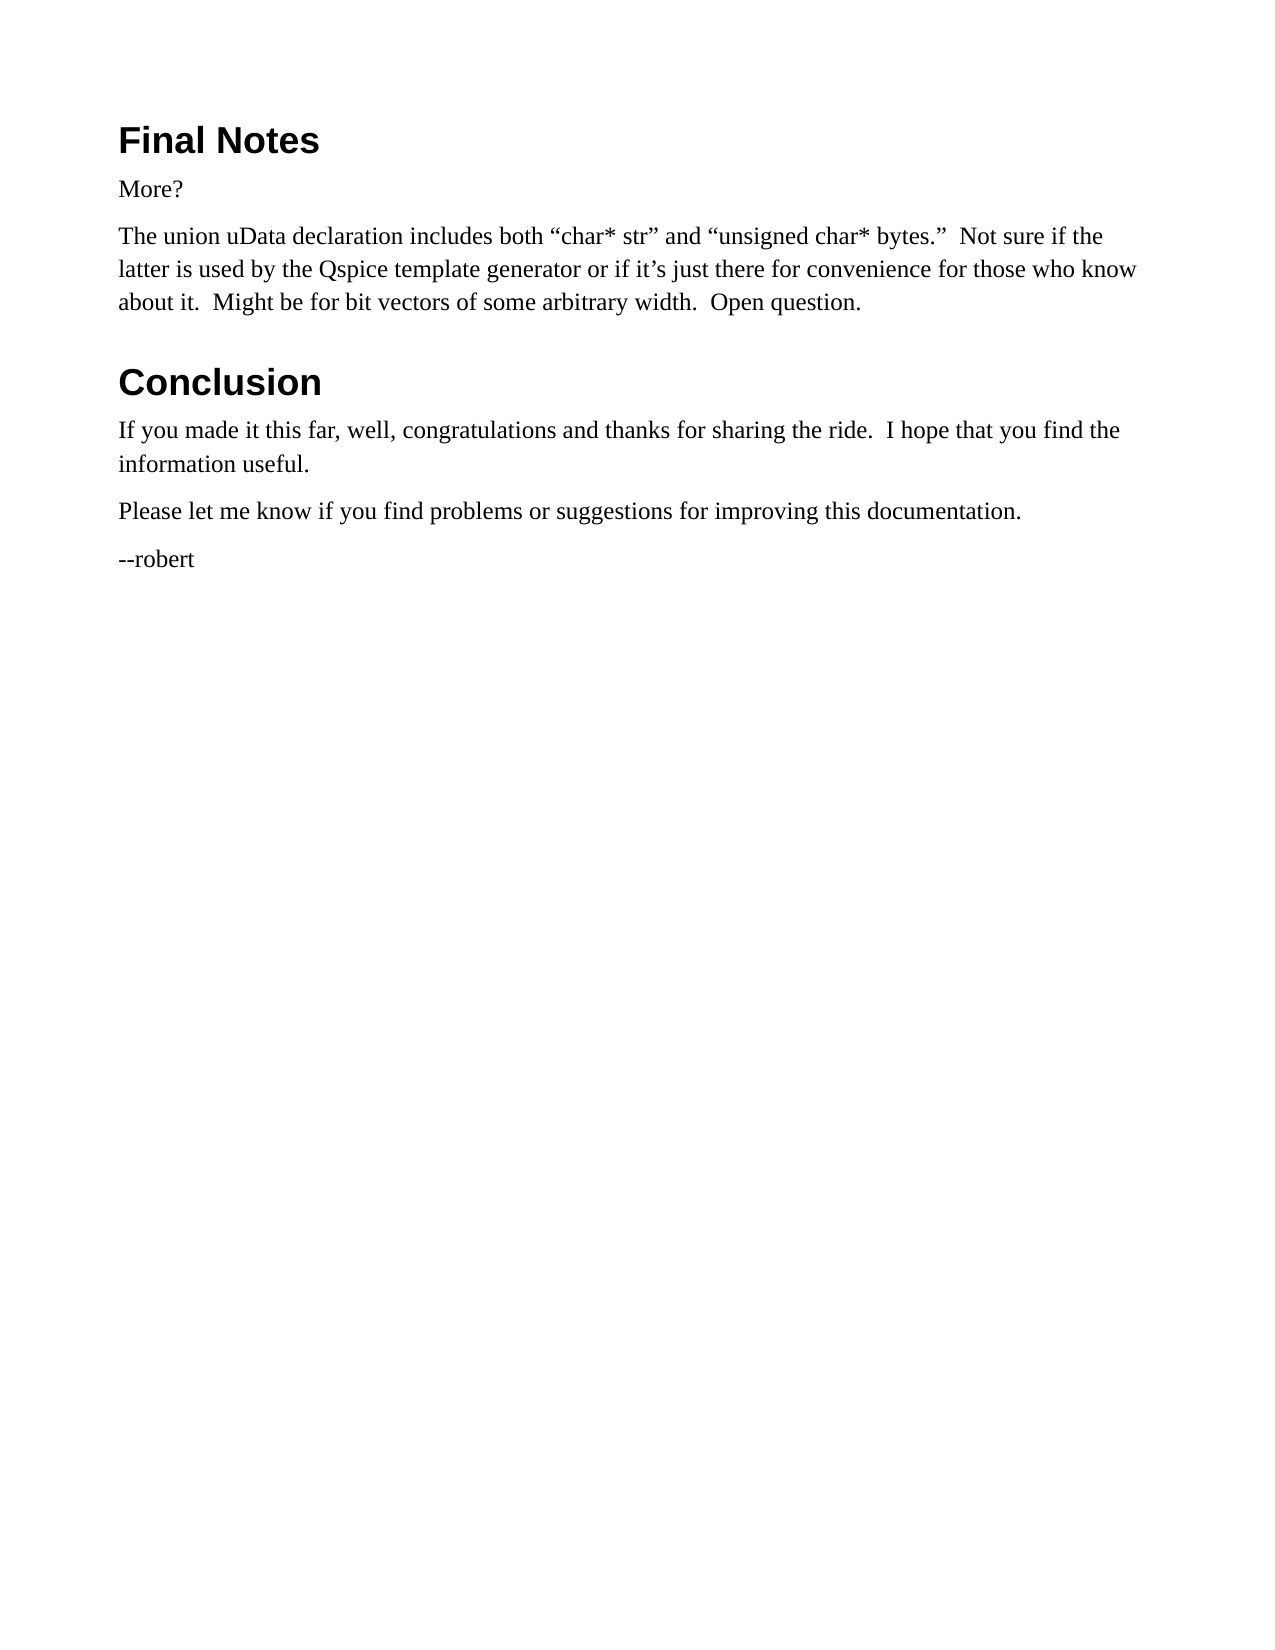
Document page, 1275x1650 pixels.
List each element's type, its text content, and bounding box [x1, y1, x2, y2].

text Please let me know if you find problems or suggestions for improving this documentation. [118, 496, 1157, 525]
text More? [118, 174, 1157, 202]
text --robert [118, 544, 1157, 573]
subtitle Final Notes [118, 118, 1157, 161]
text The union uData declaration includes both “char* str” and “unsigned char* bytes.” Not sure if the latter is used by the Qspice template generator or if it’s just there for convenience for those who know about it. Might be for bit vectors of some arbitrary width. Open question. [118, 221, 1157, 316]
text If you made it this far, well, congratulations and thanks for sharing the ride. I hope that you find the information useful. [118, 416, 1157, 477]
subtitle Conclusion [118, 360, 1157, 403]
